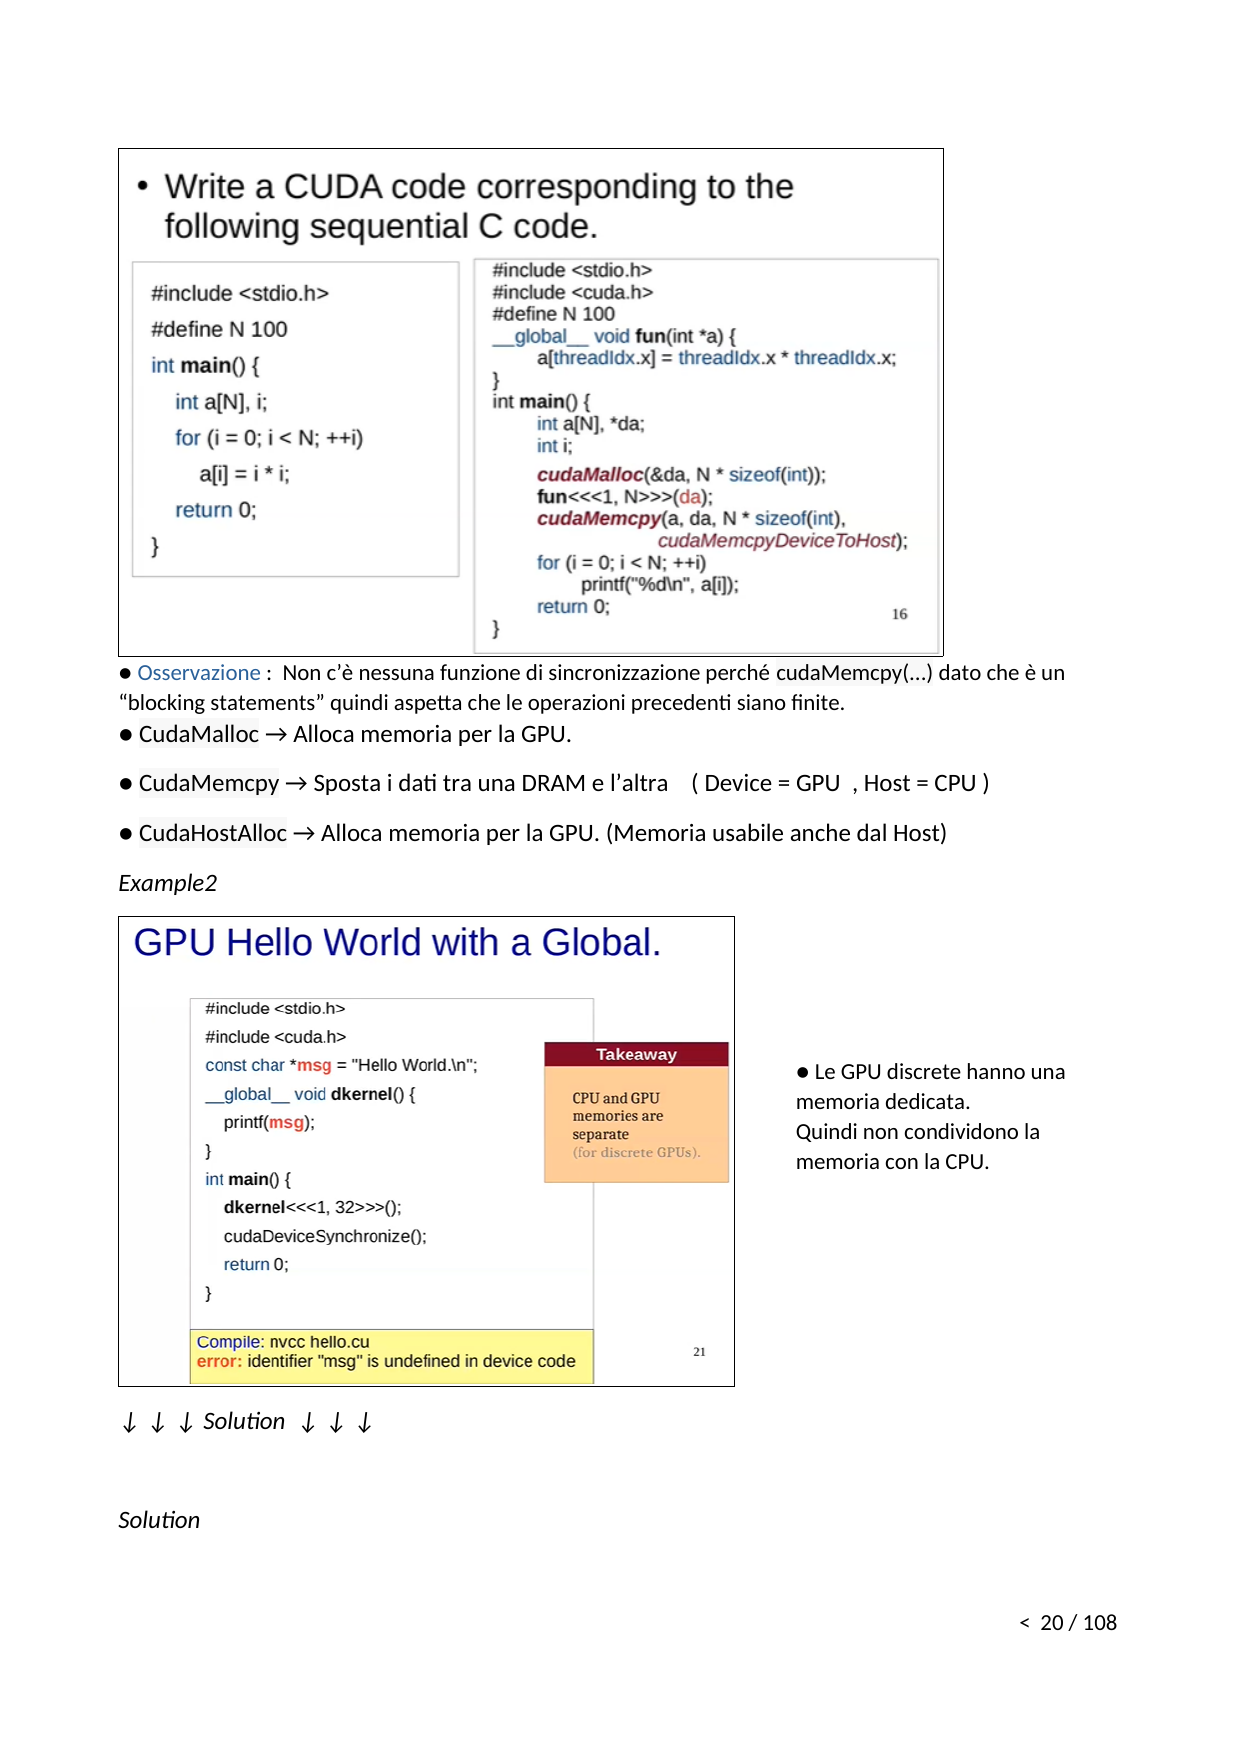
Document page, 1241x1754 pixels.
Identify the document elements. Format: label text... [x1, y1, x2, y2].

text ● CudaMalloc → Alloca memoria per la GPU. [118, 718, 1122, 748]
picture [121, 919, 732, 1384]
text Solution [118, 1504, 1122, 1535]
picture [121, 150, 941, 654]
text ↓ ↓ ↓ Solution ↓ ↓ ↓ [118, 1405, 1122, 1436]
text ● CudaMemcpy → Sposta i dati tra una DRAM e l’altra ( Device = GPU , Host = CPU ) [118, 768, 1122, 798]
text ● CudaHostAlloc → Alloca memoria per la GPU. (Memoria usabile anche dal Host) [118, 817, 1122, 848]
text Example2 [118, 867, 1122, 897]
text ● Osservazione : Non c’è nessuna funzione di sincronizzazione perché cudaMemcpy(...) dato che è un “blocking statements” quindi aspetta che le operazioni precedenti siano finite. [118, 658, 1122, 716]
